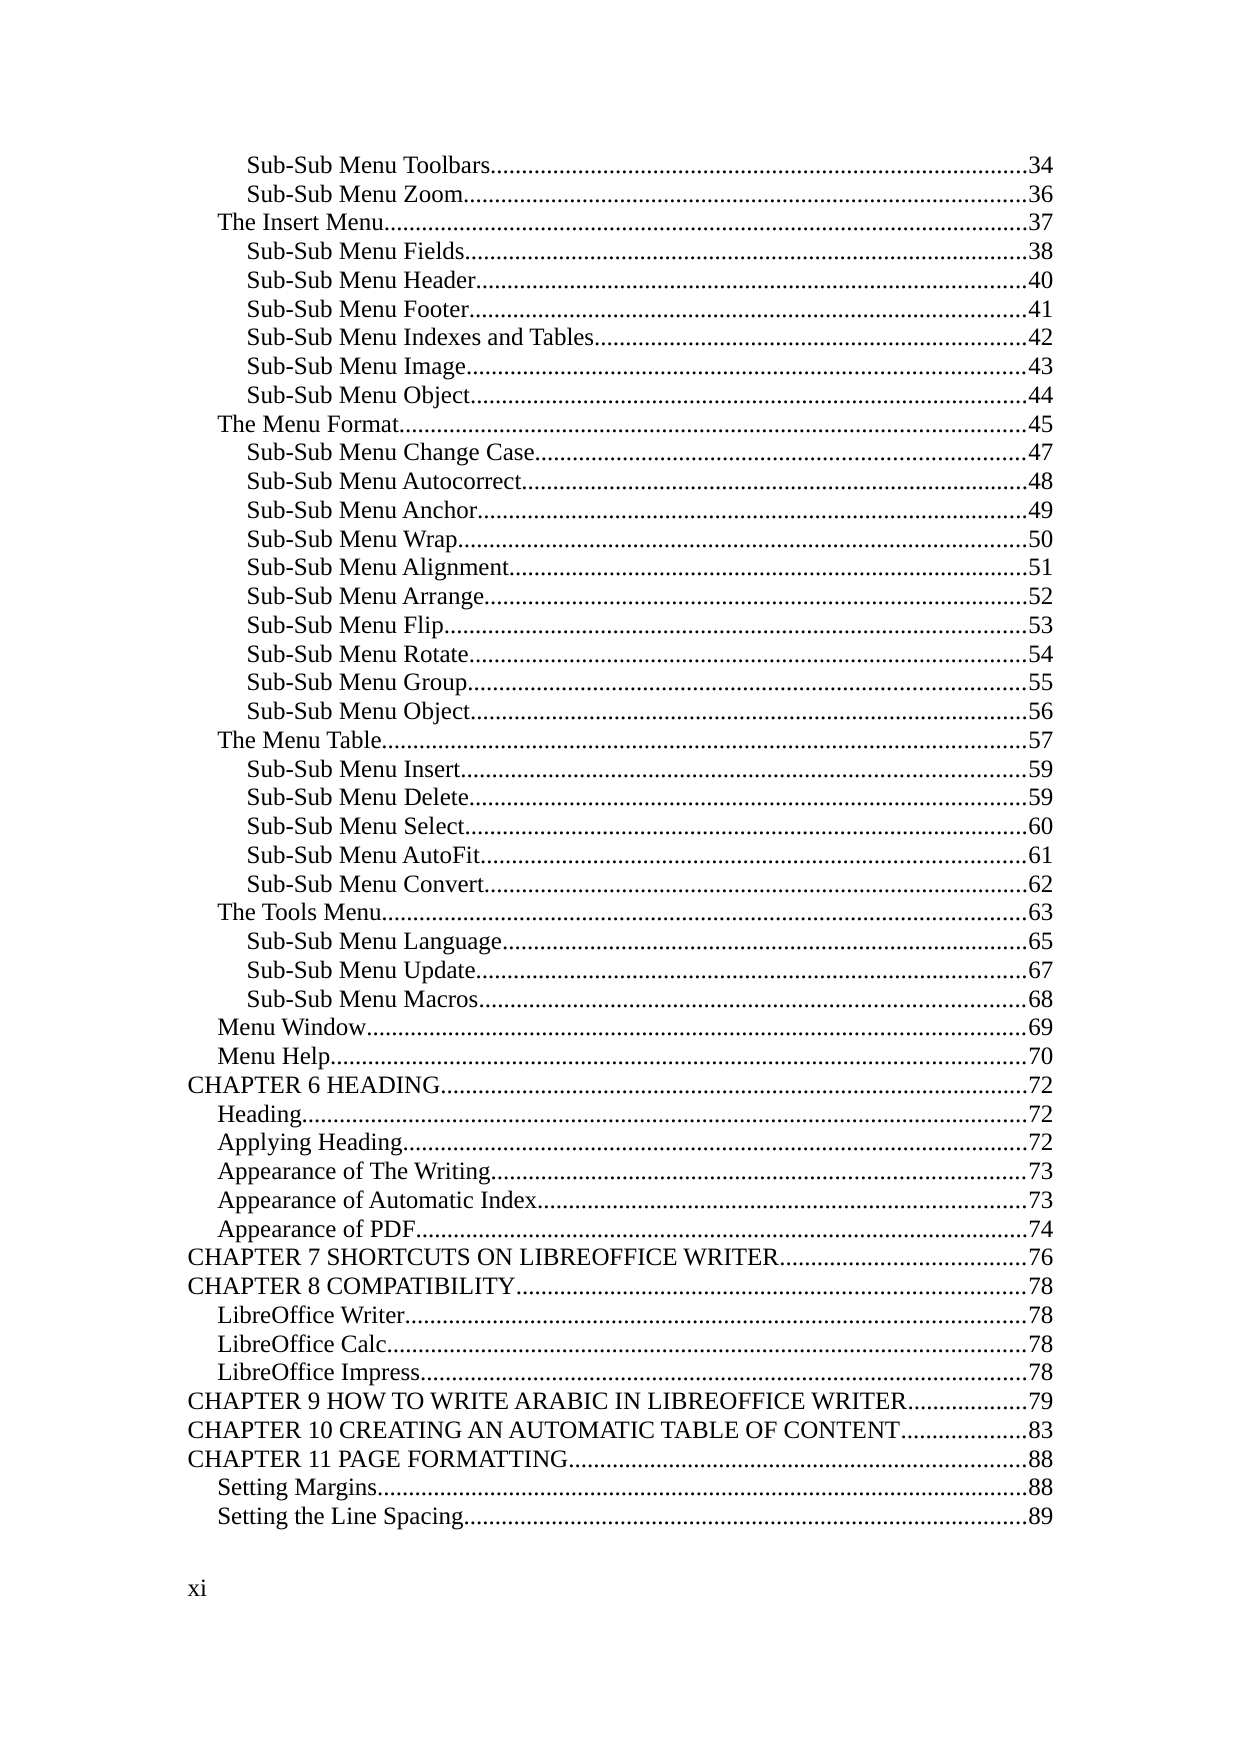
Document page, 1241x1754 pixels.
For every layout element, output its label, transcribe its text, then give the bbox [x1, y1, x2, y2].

text Sub-Sub Menu Footer 41 [246, 294, 1053, 322]
text Sub-Sub Menu Arrange 52 [246, 581, 1053, 610]
text CHAPTER 7 SHORTCUTS ON LIBREOFFICE WRITER 76 [187, 1242, 1053, 1271]
text Sub-Sub Menu Indexes and Tables 42 [246, 322, 1053, 351]
text CHAPTER 11 PAGE FORMATTING 88 [187, 1444, 1053, 1472]
text Applying Heading 72 [217, 1127, 1053, 1156]
text Sub-Sub Menu AutoFit 61 [246, 840, 1053, 869]
text Sub-Sub Menu Change Case 47 [246, 437, 1053, 466]
text Sub-Sub Menu Update 67 [246, 955, 1053, 984]
text The Tools Menu 63 [217, 897, 1053, 926]
text LibreOffice Calc 78 [217, 1329, 1053, 1357]
text Sub-Sub Menu Object 56 [246, 696, 1053, 725]
text Sub-Sub Menu Convert 62 [246, 869, 1053, 897]
text The Insert Menu 37 [217, 207, 1053, 236]
text CHAPTER 10 CREATING AN AUTOMATIC TABLE OF CONTENT 83 [187, 1415, 1053, 1444]
text Sub-Sub Menu Macros 68 [246, 984, 1053, 1012]
text Sub-Sub Menu Zoom 36 [246, 179, 1053, 207]
text Sub-Sub Menu Language 65 [246, 926, 1053, 955]
text Sub-Sub Menu Rotate 54 [246, 639, 1053, 667]
text Sub-Sub Menu Anchor 49 [246, 495, 1053, 524]
text LibreOffice Writer 78 [217, 1300, 1053, 1329]
text Sub-Sub Menu Wrap 50 [246, 524, 1053, 552]
text Appearance of The Writing 73 [217, 1156, 1053, 1185]
text Sub-Sub Menu Flip 53 [246, 610, 1053, 639]
text The Menu Table 57 [217, 725, 1053, 754]
text The Menu Format 45 [217, 409, 1053, 437]
text CHAPTER 6 HEADING 72 [187, 1070, 1053, 1099]
text Sub-Sub Menu Header 40 [246, 265, 1053, 294]
text Menu Window 69 [217, 1012, 1053, 1041]
text Sub-Sub Menu Fields 38 [246, 236, 1053, 265]
text Heading 72 [217, 1099, 1053, 1127]
text Setting Margins 88 [217, 1472, 1053, 1501]
text LibreOffice Impress 78 [217, 1357, 1053, 1386]
text Appearance of Automatic Index 73 [217, 1185, 1053, 1214]
text Sub-Sub Menu Image 43 [246, 351, 1053, 380]
text Sub-Sub Menu Delete 59 [246, 782, 1053, 811]
text Sub-Sub Menu Autocorrect 48 [246, 466, 1053, 495]
text CHAPTER 8 COMPATIBILITY 78 [187, 1271, 1053, 1300]
text Sub-Sub Menu Insert 59 [246, 754, 1053, 782]
text Setting the Line Spacing 89 [217, 1501, 1053, 1530]
text Sub-Sub Menu Alignment 51 [246, 552, 1053, 581]
text Menu Help 70 [217, 1041, 1053, 1070]
text CHAPTER 9 HOW TO WRITE ARABIC IN LIBREOFFICE WRITER 79 [187, 1386, 1053, 1415]
text Sub-Sub Menu Select 60 [246, 811, 1053, 840]
text Sub-Sub Menu Toolbars 34 [246, 150, 1053, 179]
text Sub-Sub Menu Object 44 [246, 380, 1053, 409]
text Sub-Sub Menu Group 55 [246, 667, 1053, 696]
text Appearance of PDF 74 [217, 1214, 1053, 1242]
